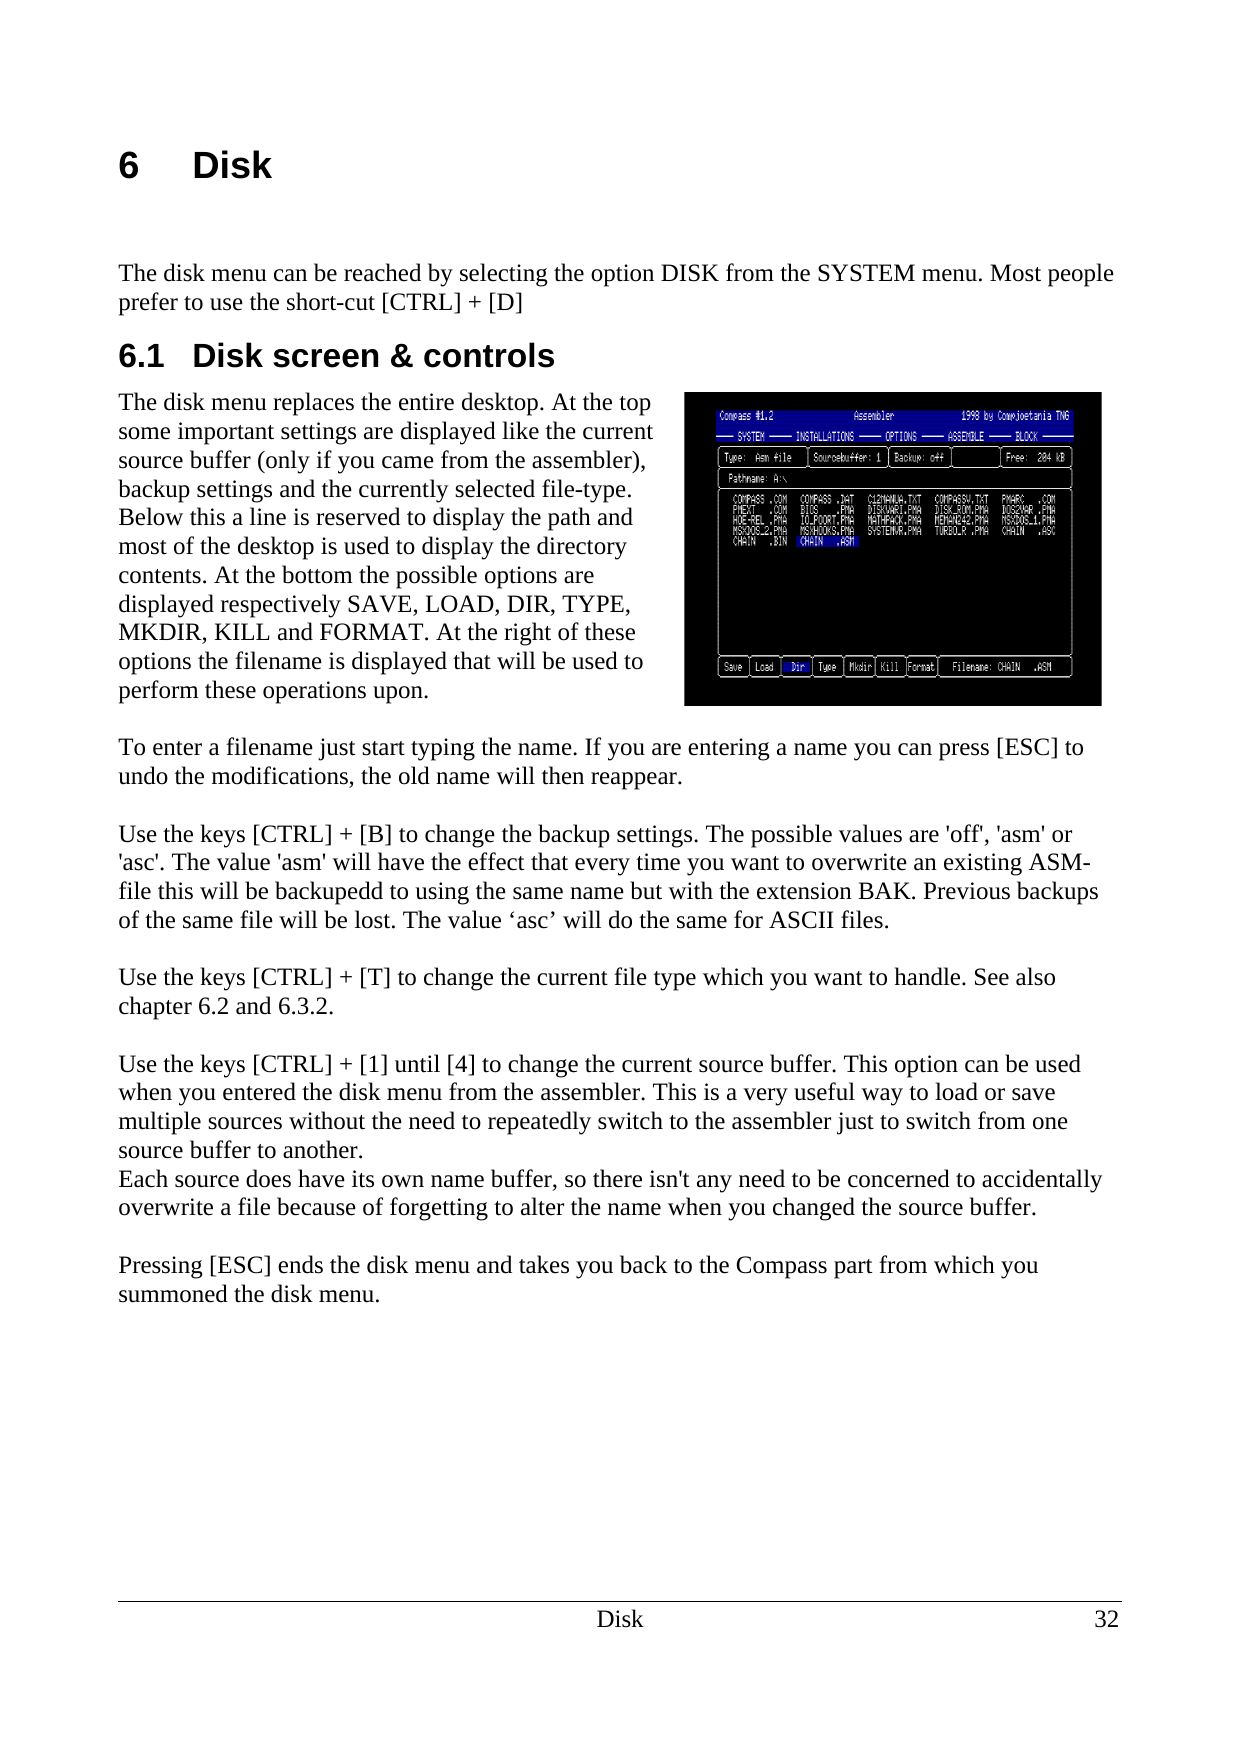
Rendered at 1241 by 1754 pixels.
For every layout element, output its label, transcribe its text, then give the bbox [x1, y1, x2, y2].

subtitle Disk [118, 143, 1122, 187]
text The disk menu replaces the entire desktop. At the top some important settings are displayed like the current source buffer (only if you came from the assembler), backup settings and the currently selected file-type. [118, 387, 1122, 502]
text The disk menu can be reached by selecting the option DISK from the SYSTEM menu. Most people prefer to use the short-cut [CTRL] + [D] [118, 258, 1122, 316]
picture [684, 392, 1102, 706]
text Below this a line is reserved to display the path and most of the desktop is used to display the directory contents. At the bottom the possible options are displayed respectively SAVE, LOAD, DIR, TYPE, MKDIR, KILL and FORMAT. At the right of these options the filename is displayed that will be used to perform these operations upon. [118, 502, 684, 704]
subtitle Disk screen & controls [118, 336, 1122, 375]
text Use the keys [CTRL] + [T] to change the current file type which you want to handle. See also chapter 6.2 and 6.3.2. [118, 962, 1122, 1020]
text Use the keys [CTRL] + [1] until [4] to change the current source buffer. This option can be used when you entered the disk menu from the assembler. This is a very useful way to load or save multiple sources without the need to repeatedly switch to the assembler just to switch from one source buffer to another. [118, 1049, 1122, 1164]
text Each source does have its own name buffer, so there isn't any need to be concerned to accidentally overwrite a file because of forgetting to alter the name when you changed the source buffer. [118, 1164, 1122, 1221]
text Pressing [ESC] ends the disk menu and takes you back to the Compass part from which you summoned the disk menu. [118, 1250, 1122, 1307]
text To enter a filename just start typing the name. If you are entering a name you can press [ESC] to undo the modifications, the old name will then reappear. [118, 732, 1122, 790]
text Use the keys [CTRL] + [B] to change the backup settings. The possible values are 'off', 'asm' or 'asc'. The value 'asm' will have the effect that every time you want to overwrite an existing ASM-file this will be backupedd to using the same name but with the extension BAK. Previous backups of the same file will be lost. The value ‘asc’ will do the same for ASCII files. [118, 819, 1122, 934]
